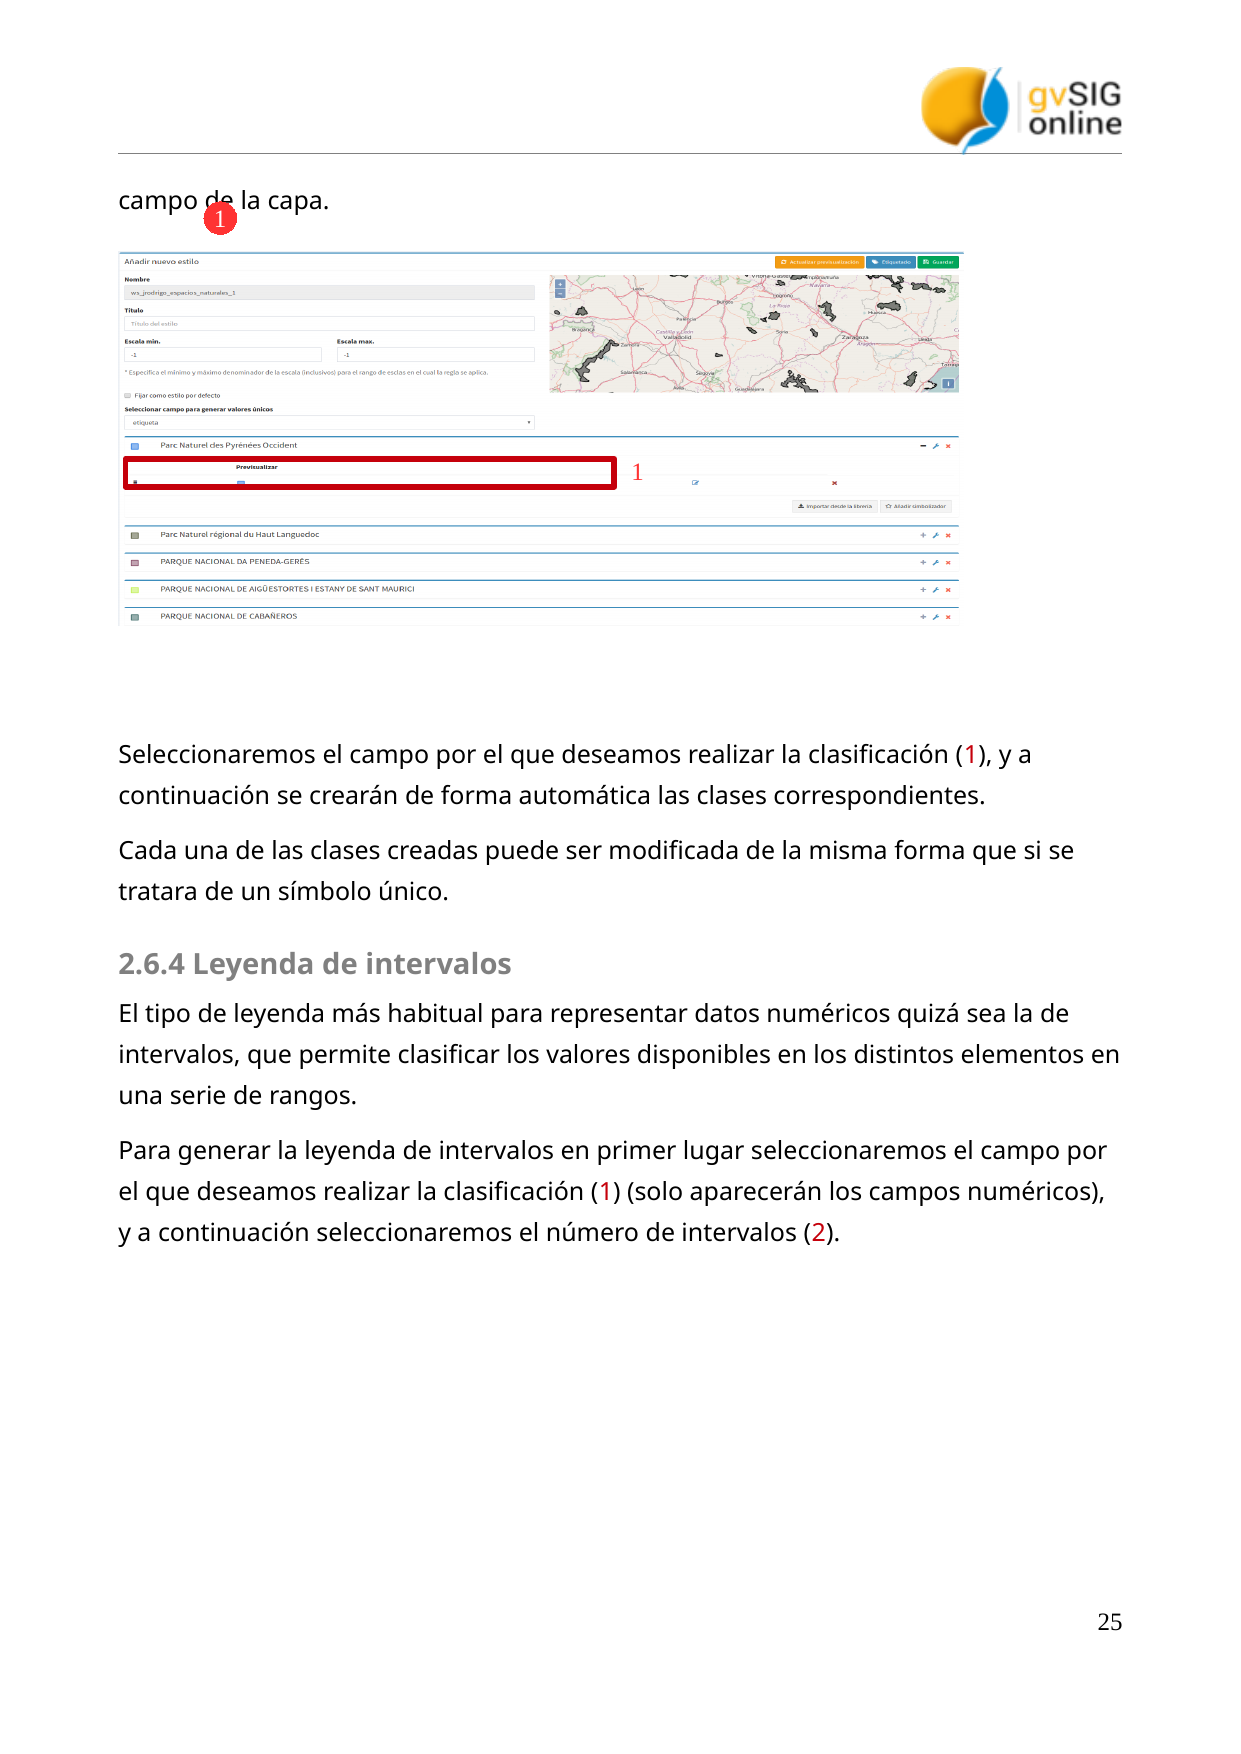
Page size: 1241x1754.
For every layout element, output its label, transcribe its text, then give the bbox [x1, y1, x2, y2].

text El tipo de leyenda más habitual para representar datos numéricos quizá sea la de intervalos, que permite clasificar los valores disponibles en los distintos elementos en una serie de rangos. [118, 996, 1122, 1111]
text Cada una de las clases creadas puede ser modificada de la misma forma que si se tratara de un símbolo único. [118, 833, 1122, 908]
picture [921, 67, 1122, 155]
text Para generar la leyenda de intervalos en primer lugar seleccionaremos el campo por el que deseamos realizar la clasificación (1) (solo aparecerán los campos numéricos), y a continuación seleccionaremos el número de intervalos (2). [118, 1133, 1122, 1248]
subtitle 2.6.4 Leyenda de intervalos [118, 943, 1122, 983]
text Seleccionaremos el campo por el que deseamos realizar la clasificación (1), y a continuación se crearán de forma automática las clases correspondientes. [118, 736, 1122, 811]
text campo de la capa. [118, 182, 1122, 216]
picture [118, 251, 964, 626]
